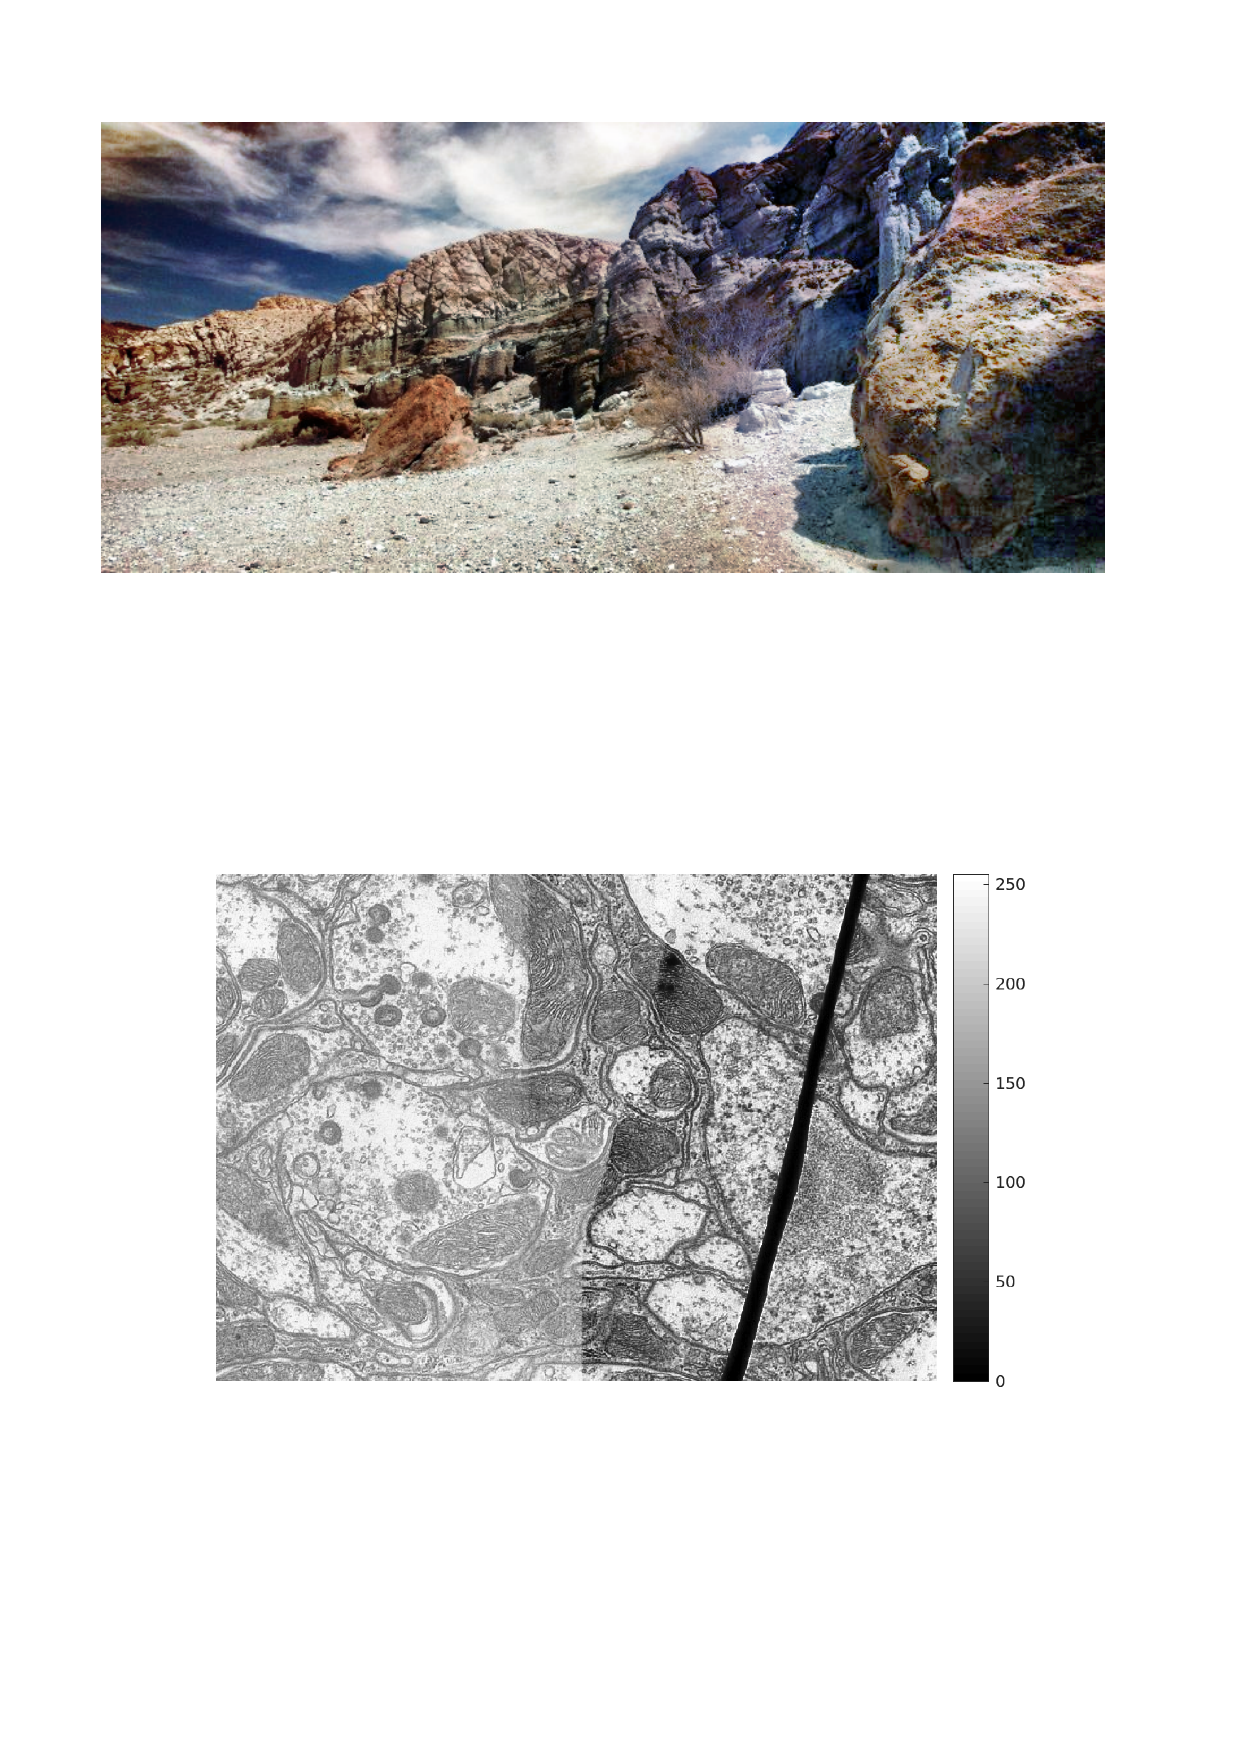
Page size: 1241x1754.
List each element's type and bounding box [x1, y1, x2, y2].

picture [101, 122, 1105, 573]
picture [118, 774, 1123, 1527]
